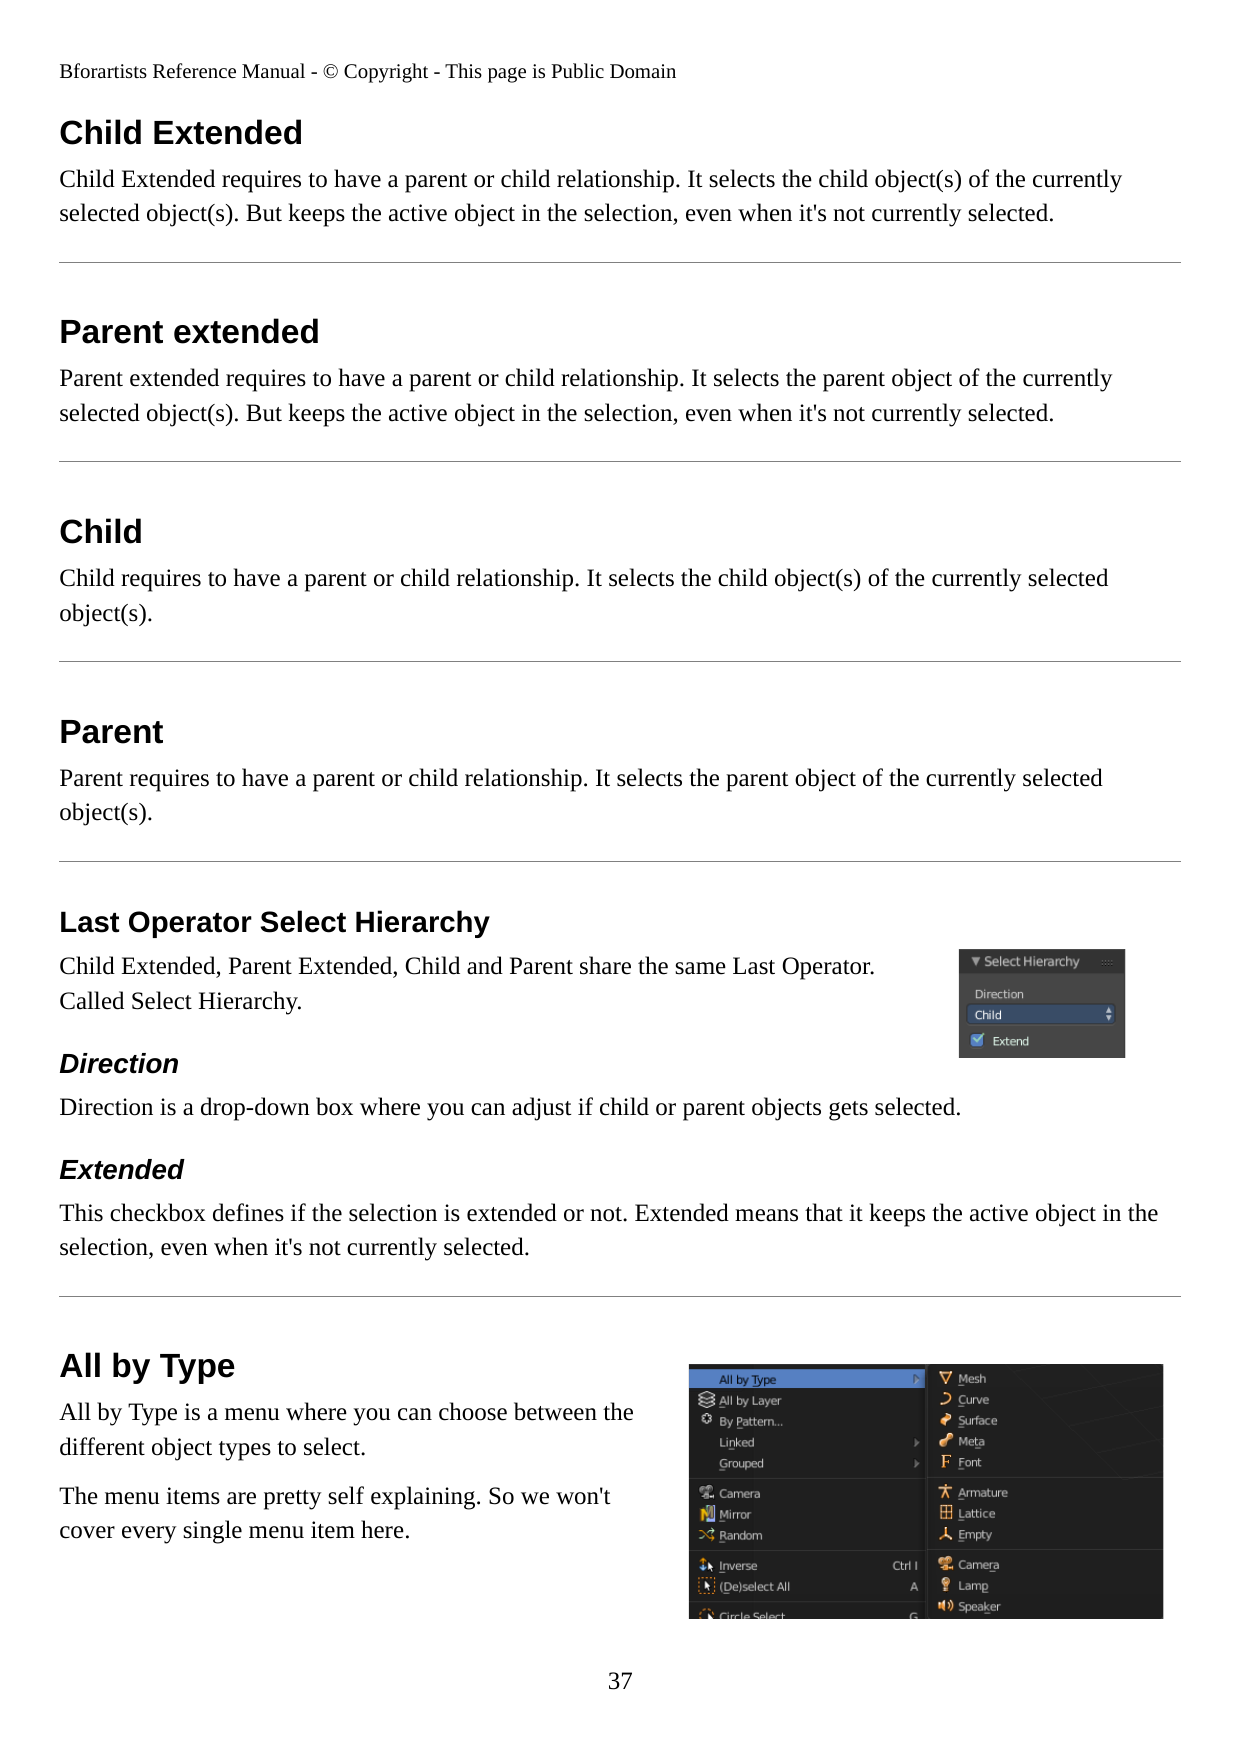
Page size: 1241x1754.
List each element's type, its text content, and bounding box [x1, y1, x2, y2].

subtitle Extended [59, 1153, 1181, 1185]
subtitle Child [59, 512, 1181, 551]
subtitle Child Extended [59, 113, 1181, 151]
subtitle All by Type [59, 1346, 1181, 1385]
text [1126, 951, 1181, 1014]
text Child Extended, Parent Extended, Child and Parent share the same Last Operator. Called Select Hierarchy. [59, 951, 958, 1014]
text Child requires to have a parent or child relationship. It selects the child object(s) of the currently selected object(s). [59, 563, 1181, 626]
text Parent requires to have a parent or child relationship. It selects the parent object of the currently selected object(s). [59, 763, 1181, 826]
text Direction is a drop-down box where you can adjust if child or parent objects gets selected. [59, 1092, 1181, 1121]
subtitle Parent extended [59, 312, 1181, 351]
picture [958, 949, 1126, 1058]
text The menu items are pretty self explaining. So we won't cover every single menu item here. [59, 1481, 688, 1544]
text Parent extended requires to have a parent or child relationship. It selects the parent object of the currently selected object(s). But keeps the active object in the selection, even when it's not currently selected. [59, 363, 1181, 427]
text All by Type is a menu where you can choose between the different object types to select. [59, 1397, 688, 1461]
text Child Extended requires to have a parent or child relationship. It selects the child object(s) of the currently selected object(s). But keeps the active object in the selection, even when it's not currently selected. [59, 164, 1181, 227]
picture [688, 1364, 1164, 1619]
text This checkbox defines if the selection is extended or not. Extended means that it keeps the active object in the selection, even when it's not currently selected. [59, 1198, 1181, 1261]
subtitle Parent [59, 712, 1181, 750]
subtitle Last Operator Select Hierarchy [59, 905, 1181, 939]
subtitle Direction [59, 1047, 1181, 1079]
